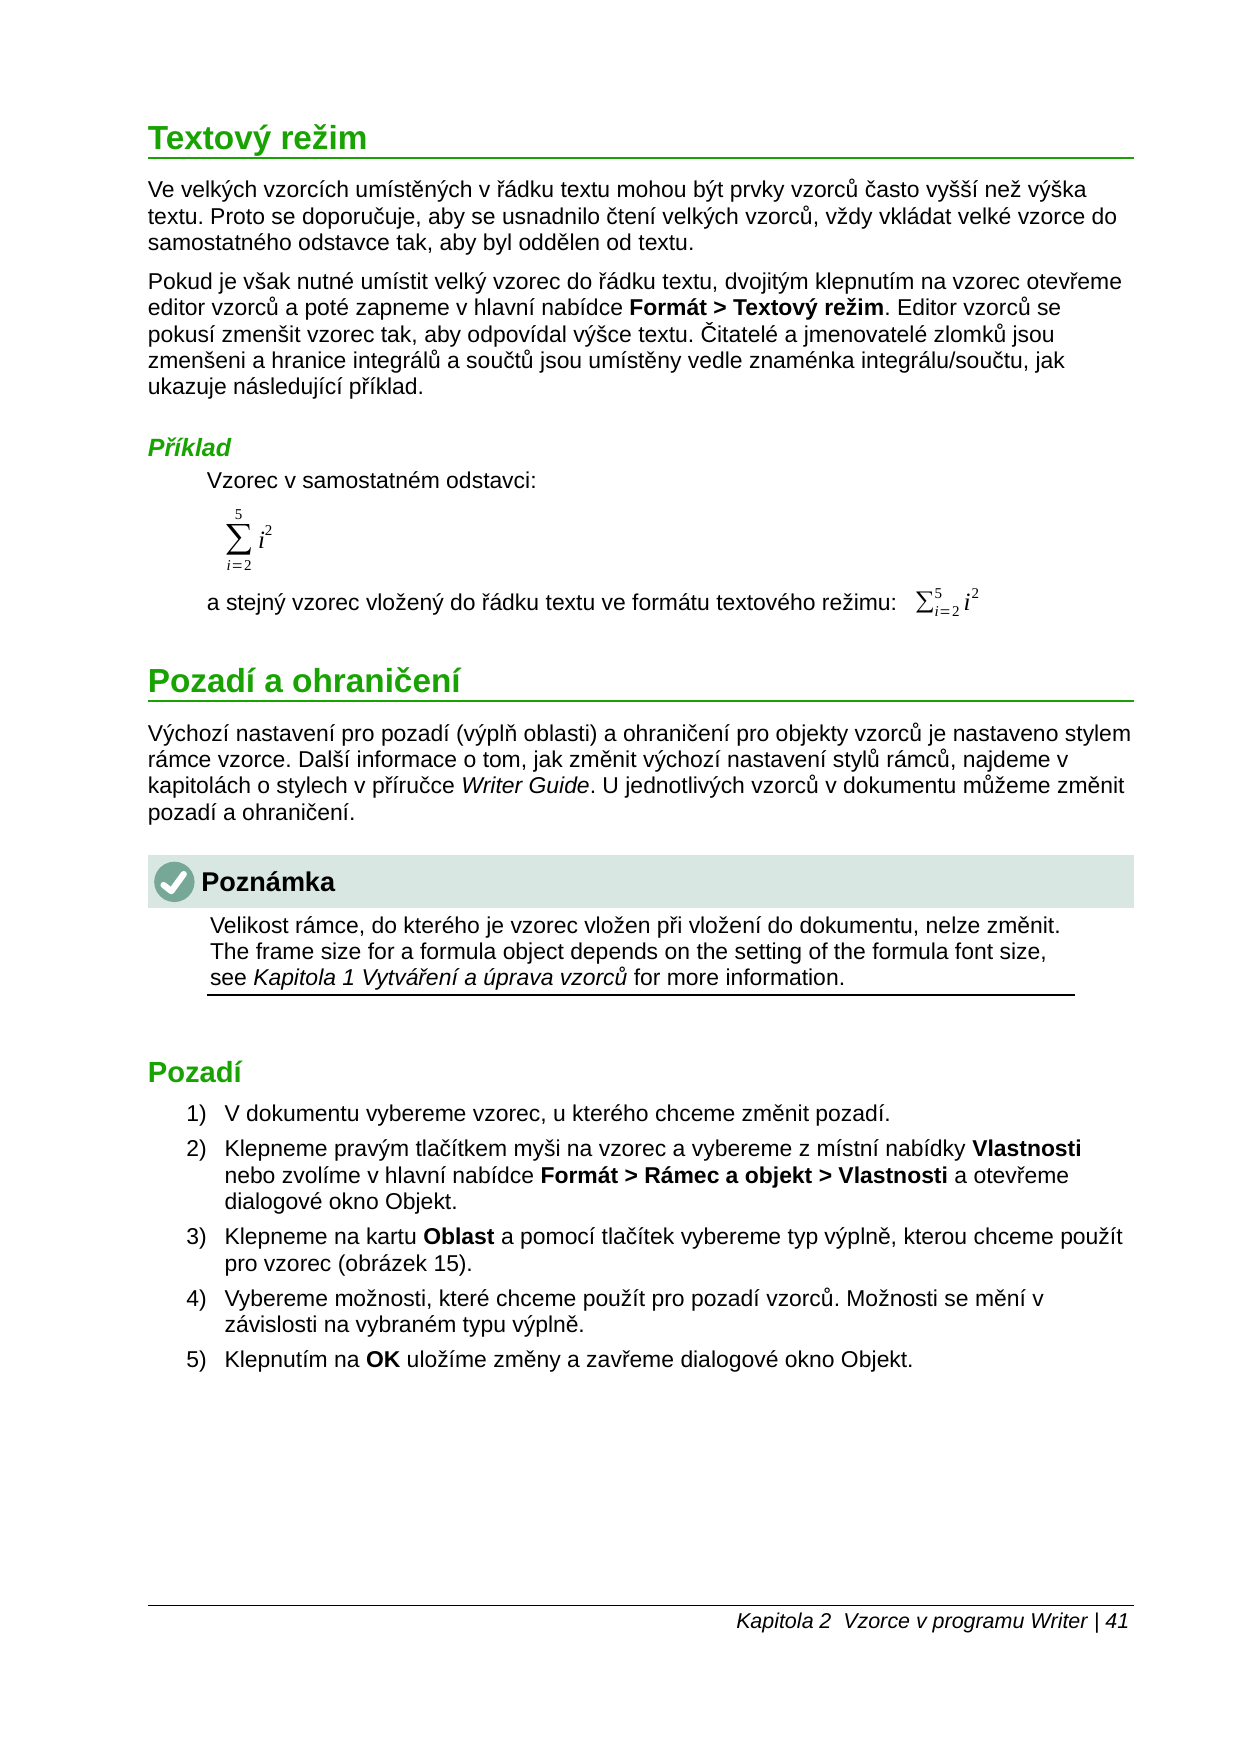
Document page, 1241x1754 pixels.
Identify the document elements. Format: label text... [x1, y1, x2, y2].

subtitle Příklad [148, 433, 1134, 462]
text Pokud je však nutné umístit velký vzorec do řádku textu, dvojitým klepnutím na vzorec otevřeme editor vzorců a poté zapneme v hlavní nabídce Formát > Textový režim. Editor vzorců se pokusí zmenšit vzorec tak, aby odpovídal výšce textu. Čitatelé a jmenovatelé zlomků jsou zmenšeni a hranice integrálů a součtů jsou umístěny vedle znaménka integrálu/součtu, jak ukazuje následující příklad. [148, 268, 1134, 400]
list Klepneme na kartu Oblast a pomocí tlačítek vybereme typ výplně, kterou chceme použít pro vzorec (obrázek 15). [207, 1223, 1134, 1276]
list Vybereme možnosti, které chceme použít pro pozadí vzorců. Možnosti se mění v závislosti na vybraném typu výplně. [207, 1285, 1134, 1337]
text Ve velkých vzorcích umístěných v řádku textu mohou být prvky vzorců často vyšší než výška textu. Proto se doporučuje, aby se usnadnilo čtení velkých vzorců, vždy vkládat velké vzorce do samostatného odstavce tak, aby byl oddělen od textu. [148, 176, 1134, 255]
list Klepneme pravým tlačítkem myši na vzorec a vybereme z místní nabídky Vlastnosti nebo zvolíme v hlavní nabídce Formát > Rámec a objekt > Vlastnosti a otevřeme dialogové okno Objekt. [207, 1135, 1134, 1214]
text a stejný vzorec vložený do řádku textu ve formátu textového režimu: [207, 586, 1134, 619]
text Vzorec v samostatném odstavci: [207, 467, 1134, 494]
subtitle Poznámka [148, 855, 1134, 908]
text Výchozí nastavení pro pozadí (výplň oblasti) a ohraničení pro objekty vzorců je nastaveno stylem rámce vzorce. Další informace o tom, jak změnit výchozí nastavení stylů rámců, najdeme v kapitolách o stylech v příručce Writer Guide. U jednotlivých vzorců v dokumentu můžeme změnit pozadí a ohraničení. [148, 719, 1134, 825]
list V dokumentu vybereme vzorec, u kterého chceme změnit pozadí. [207, 1100, 1134, 1126]
subtitle Textový režim [148, 118, 1134, 157]
list Klepnutím na OK uložíme změny a zavřeme dialogové okno Objekt. [207, 1346, 1134, 1373]
text Velikost rámce, do kterého je vzorec vložen při vložení do dokumentu, nelze změnit. The frame size for a formula object depends on the setting of the formula font size, see Chapter 1 Creating & Editing Formulas for more information. [207, 908, 1075, 994]
subtitle Pozadí a ohraničení [148, 661, 1134, 700]
subtitle Pozadí [148, 1055, 1134, 1088]
